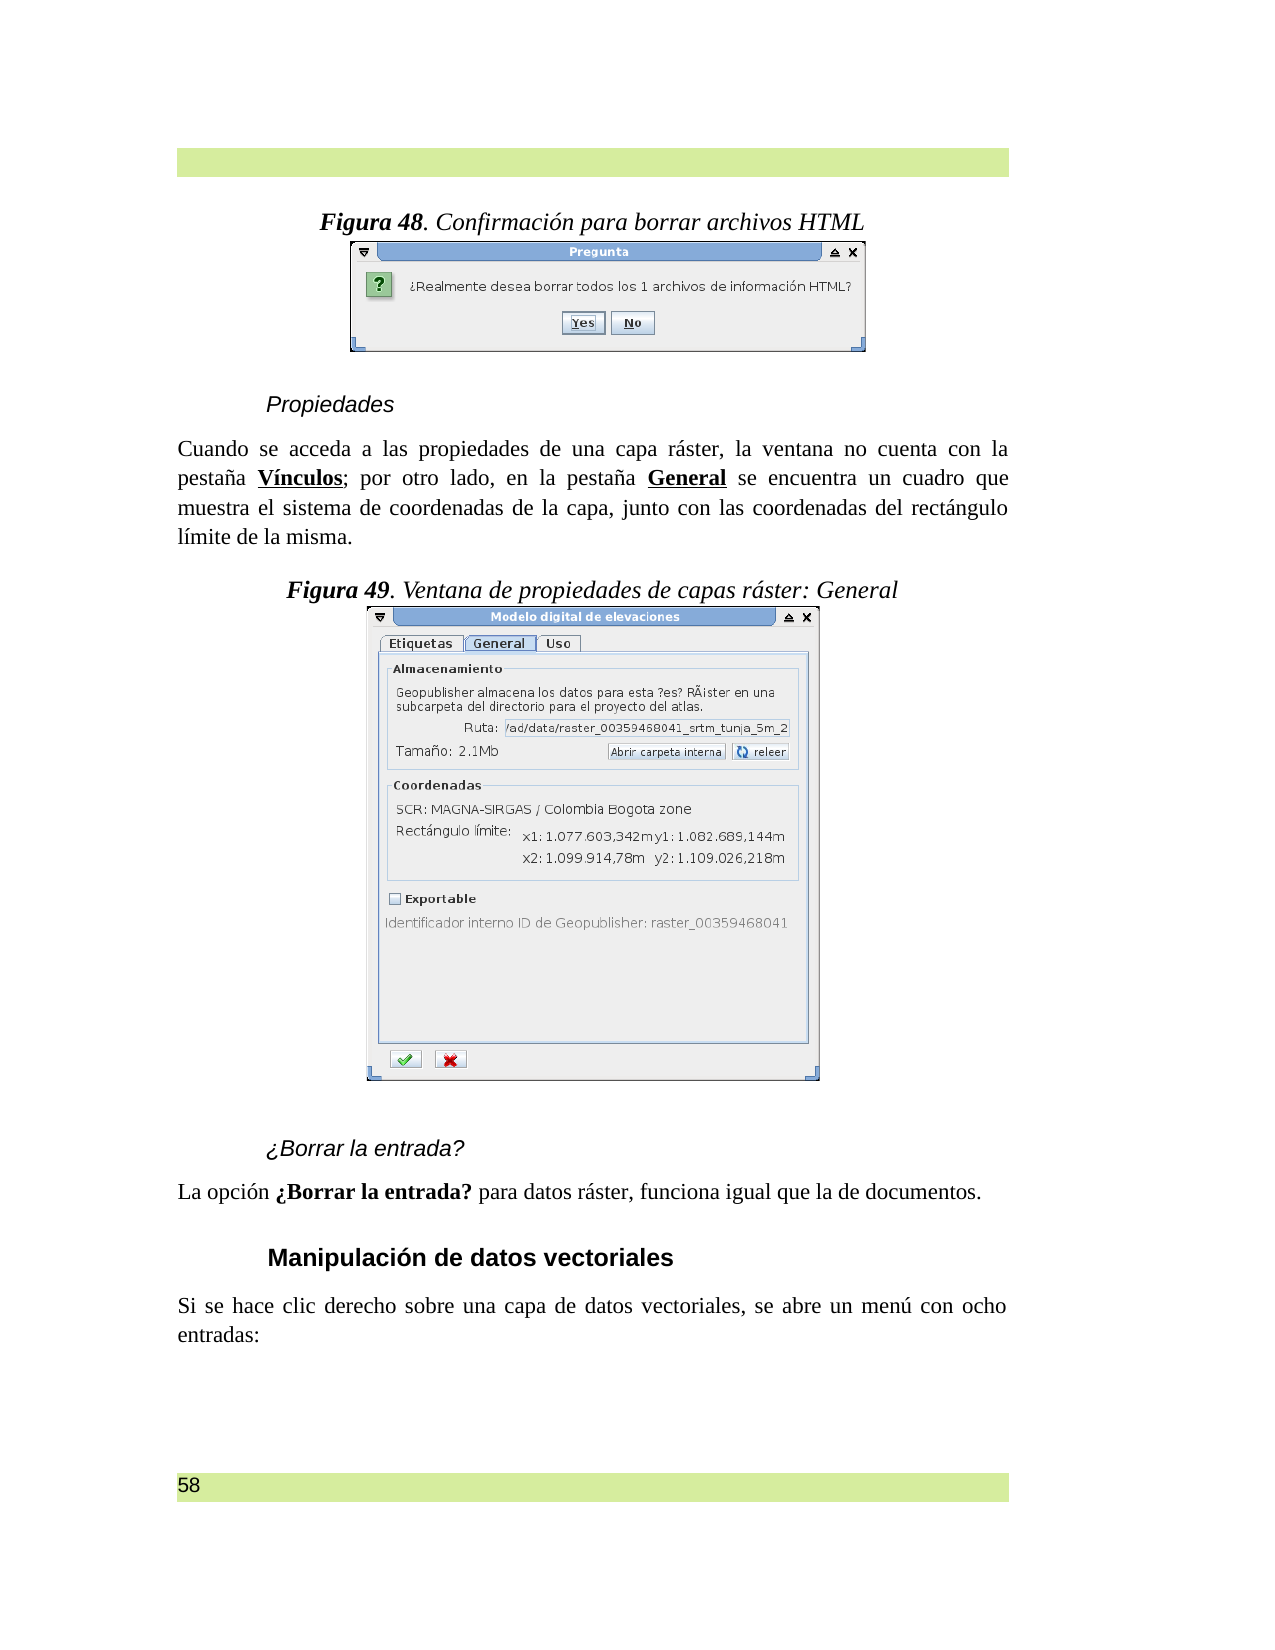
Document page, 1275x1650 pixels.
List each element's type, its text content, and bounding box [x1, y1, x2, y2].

text Figura 48. Confirmación para borrar archivos HTML [177, 207, 1009, 235]
subtitle Manipulación de datos vectoriales [177, 1243, 1009, 1271]
picture [350, 241, 866, 352]
subtitle Propiedades [266, 391, 1009, 418]
picture [366, 606, 820, 1081]
text Figura 49. Ventana de propiedades de capas ráster: General [177, 575, 1009, 604]
text La opción ¿Borrar la entrada? para datos ráster, funciona igual que la de documentos. [177, 1176, 1009, 1205]
text Si se hace clic derecho sobre una capa de datos vectoriales, se abre un menú con ocho entradas: [177, 1290, 1009, 1349]
subtitle ¿Borrar la entrada? [266, 1135, 1009, 1161]
text Cuando se acceda a las propiedades de una capa ráster, la ventana no cuenta con la pestaña Vínculos; por otro lado, en la pestaña General se encuentra un cuadro que muestra el sistema de coordenadas de la capa, junto con las coordenadas del rectángulo límite de la misma. [177, 432, 1009, 550]
